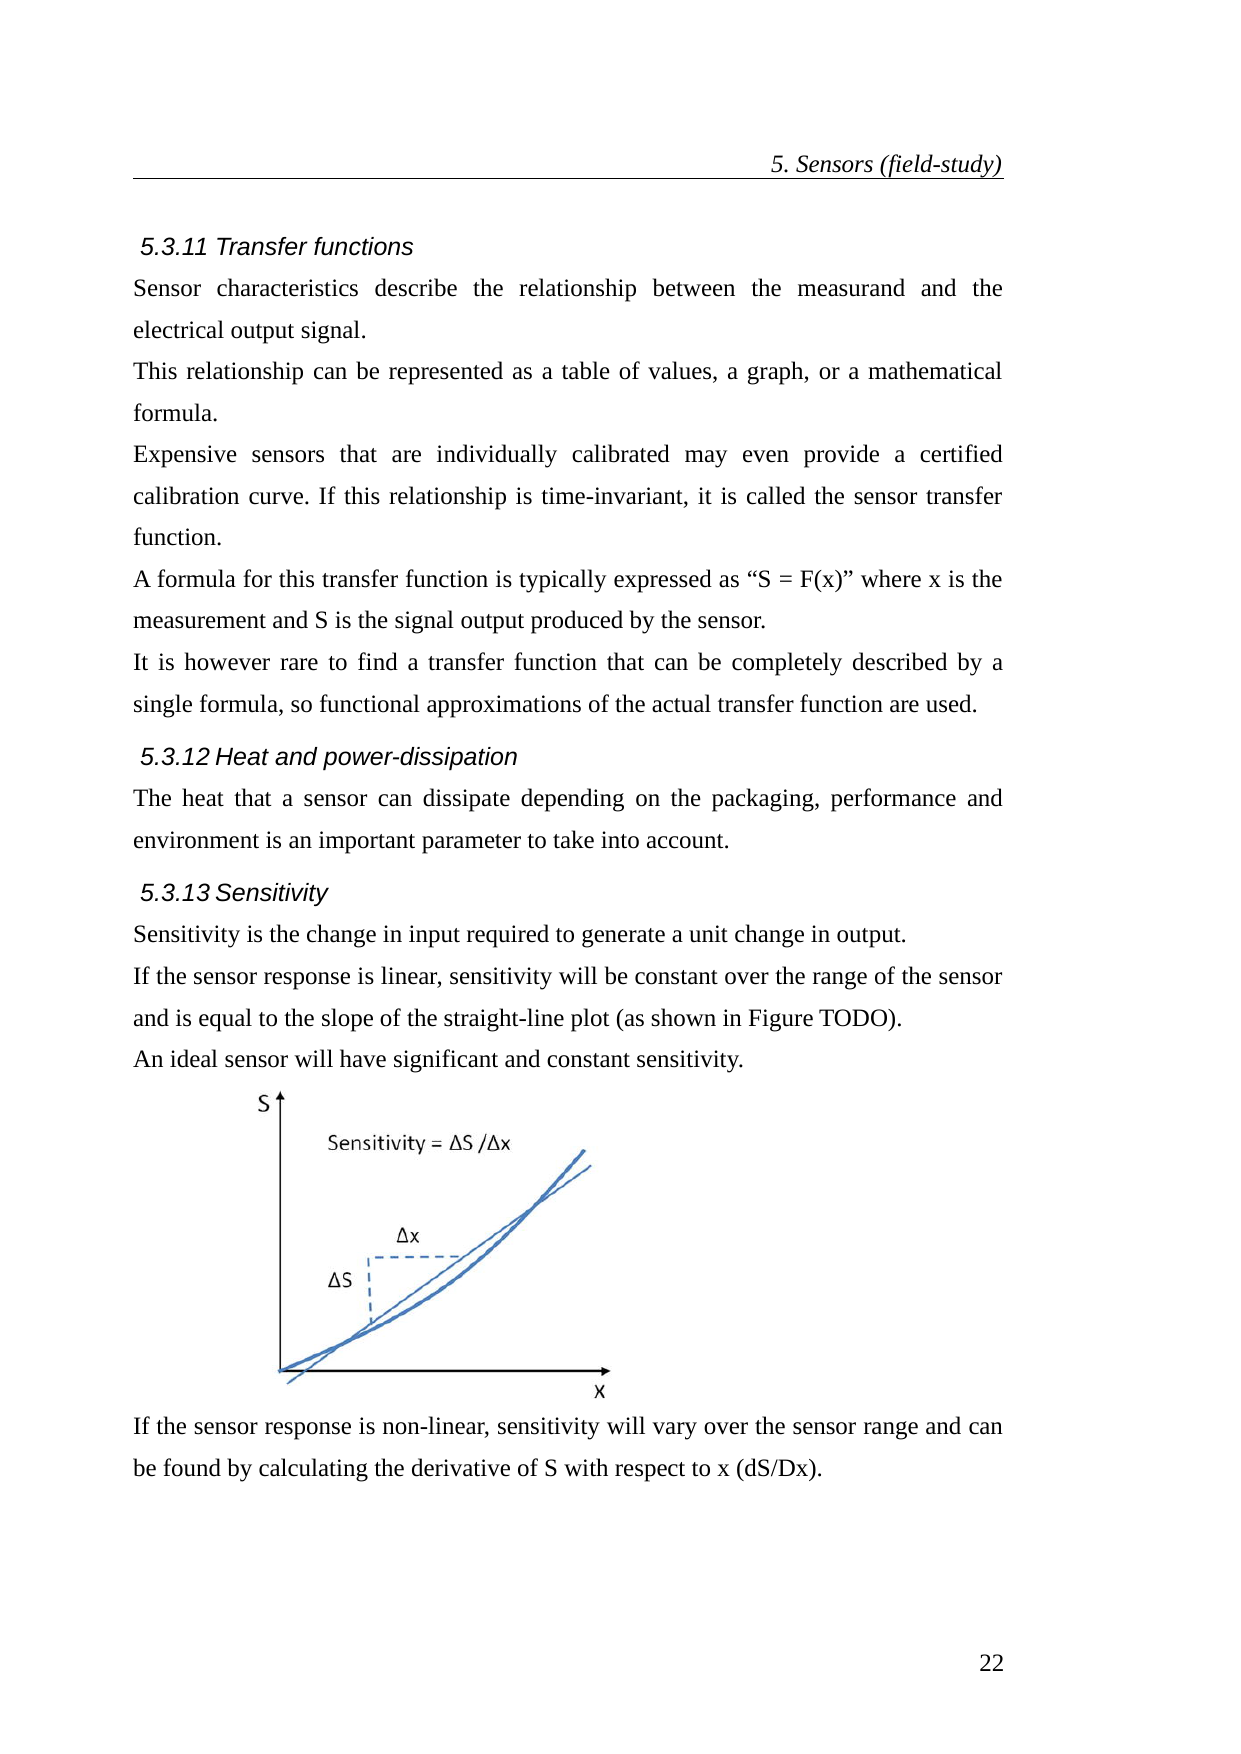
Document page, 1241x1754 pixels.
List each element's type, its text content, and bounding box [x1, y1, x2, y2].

text If the sensor response is linear, sensitivity will be constant over the range of the sensor and is equal to the slope of the straight-line plot (as shown in Figure TODO). [133, 962, 1004, 1031]
picture [257, 1090, 612, 1399]
text Expensive sensors that are individually calibrated may even provide a certified calibration curve. If this relationship is time-invariant, it is called the sensor transfer function. [133, 440, 1004, 551]
subtitle Sensitivity [140, 879, 1004, 907]
text If the sensor response is non-linear, sensitivity will vary over the sensor range and can be found by calculating the derivative of S with respect to x (dS/Dx). [133, 1087, 1004, 1481]
text The heat that a sensor can dissipate depending on the packaging, performance and environment is an important parameter to take into account. [133, 784, 1004, 854]
subtitle Heat and power-dissipation [140, 742, 1004, 771]
text Sensitivity is the change in input required to generate a unit change in output. [133, 921, 1004, 948]
text A formula for this transfer function is typically expressed as “S = F(x)” where x is the measurement and S is the signal output produced by the sensor. [133, 565, 1004, 634]
text It is however rare to find a transfer function that can be completely described by a single formula, so functional approximations of the actual transfer function are used. [133, 648, 1004, 717]
text This relationship can be represented as a table of values, a graph, or a mathematical formula. [133, 357, 1004, 427]
text Sensor characteristics describe the relationship between the measurand and the electrical output signal. [133, 274, 1004, 343]
subtitle Transfer functions [140, 232, 1004, 260]
text An ideal sensor will have significant and constant sensitivity. [133, 1045, 1004, 1073]
